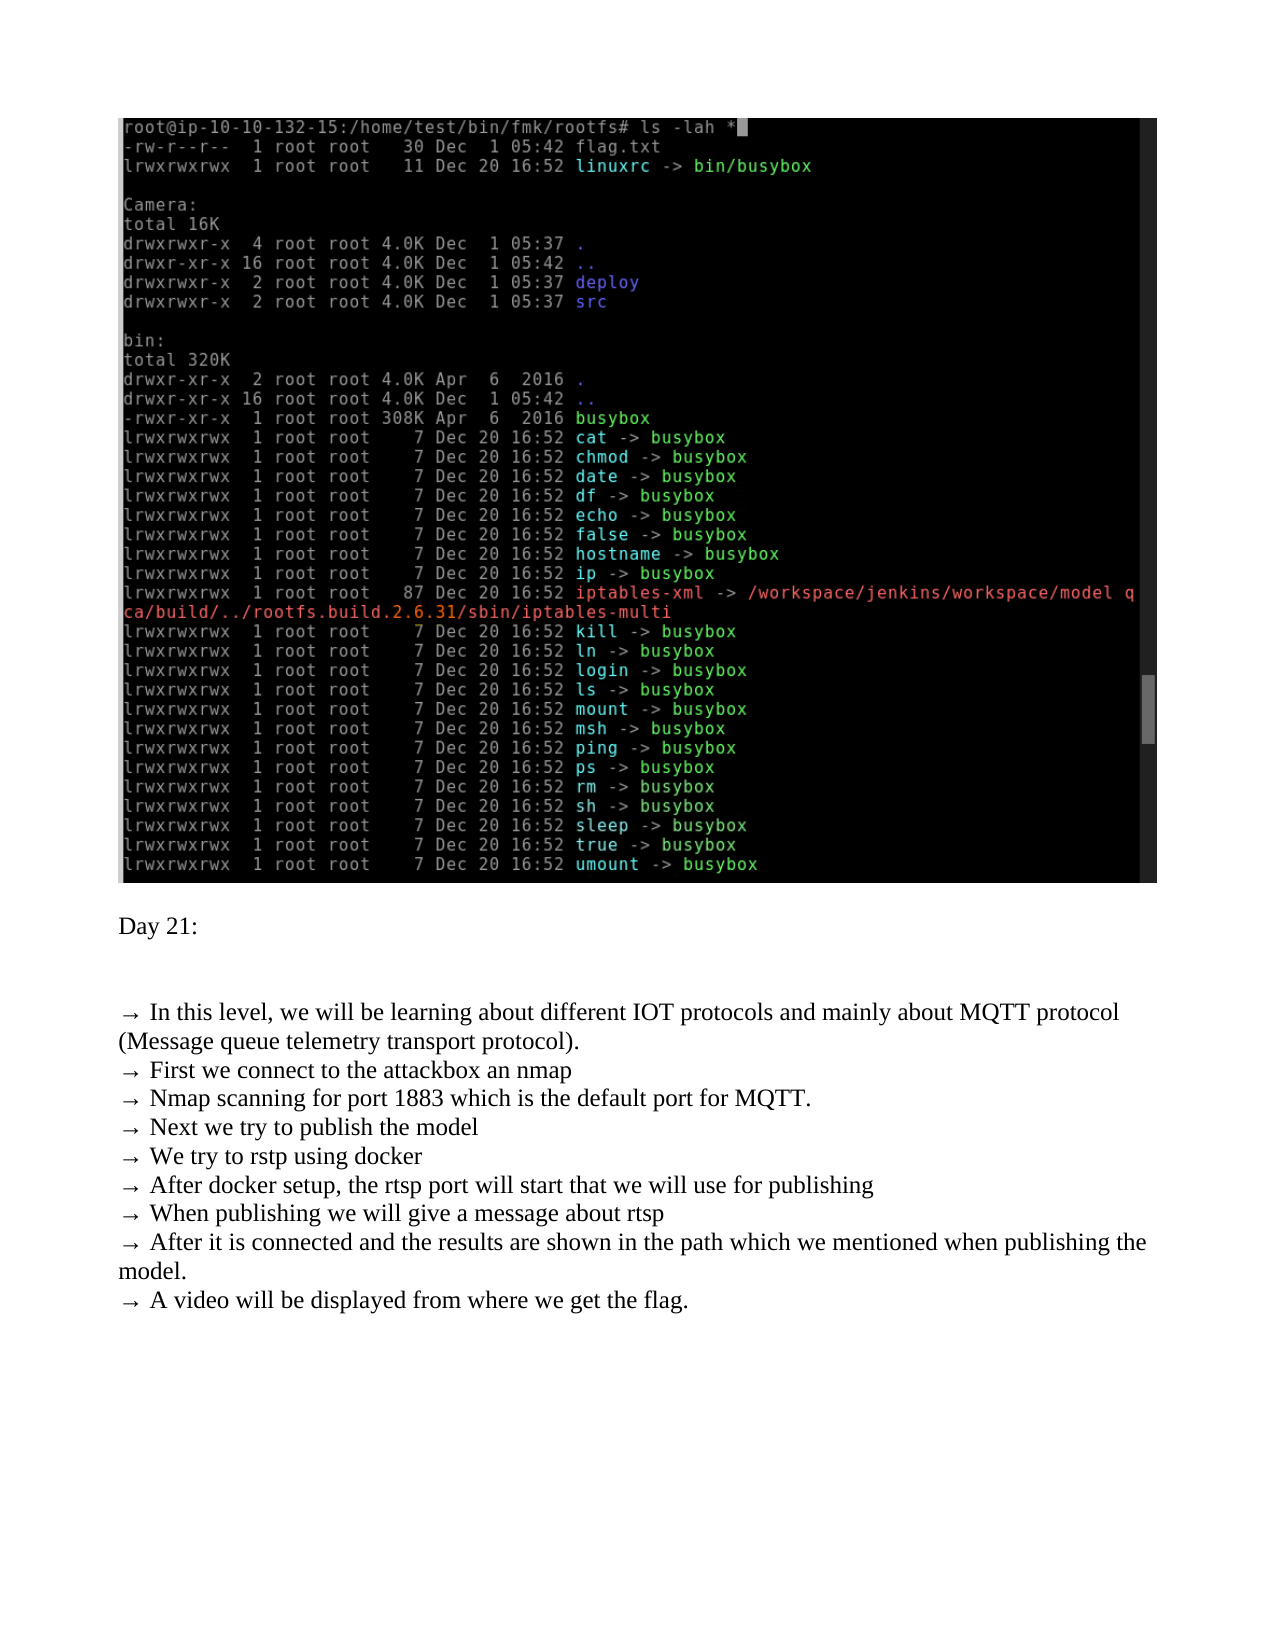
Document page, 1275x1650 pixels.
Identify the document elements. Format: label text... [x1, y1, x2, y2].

text → After docker setup, the rtsp port will start that we will use for publishing [118, 1170, 1157, 1198]
text → Nmap scanning for port 1883 which is the default port for MQTT. [118, 1083, 1157, 1112]
text → In this level, we will be learning about different IOT protocols and mainly about MQTT protocol (Message queue telemetry transport protocol). [118, 997, 1157, 1055]
text → We try to rstp using docker [118, 1141, 1157, 1170]
text → After it is connected and the results are shown in the path which we mentioned when publishing the model. [118, 1227, 1157, 1285]
text → Next we try to publish the model [118, 1112, 1157, 1141]
text Day 21: [118, 911, 1157, 940]
picture [118, 118, 1157, 883]
text → When publishing we will give a message about rtsp [118, 1198, 1157, 1227]
text → First we connect to the attackbox an nmap [118, 1055, 1157, 1083]
text → A video will be displayed from where we get the flag. [118, 1285, 1157, 1313]
